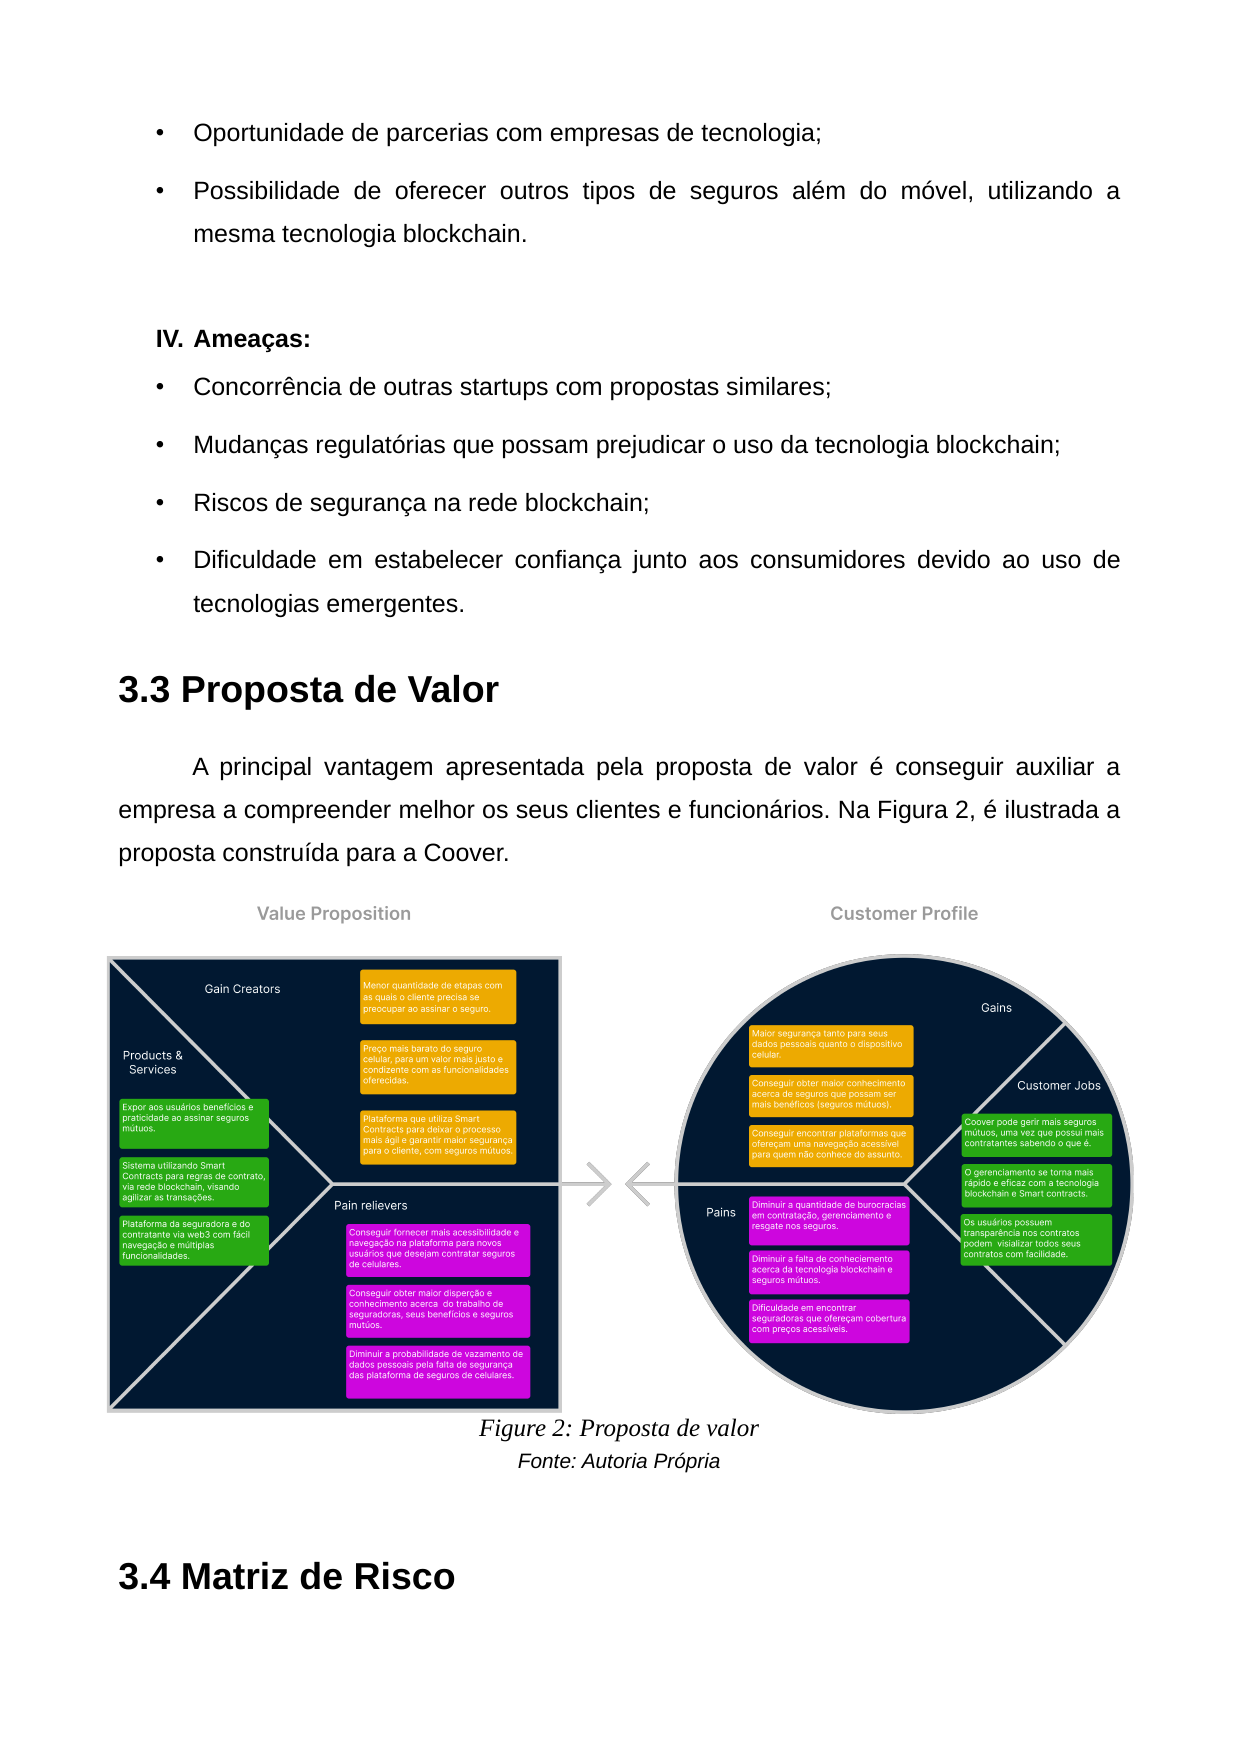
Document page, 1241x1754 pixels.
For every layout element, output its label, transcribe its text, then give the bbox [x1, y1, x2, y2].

list Concorrência de outras startups com propostas similares; [156, 372, 1122, 401]
subtitle 3.3 Proposta de Valor [118, 667, 1122, 710]
list Oportunidade de parcerias com empresas de tecnologia; [156, 118, 1122, 147]
list Riscos de segurança na rede blockchain; [156, 488, 1122, 517]
subtitle 3.4 Matriz de Risco [118, 1554, 1122, 1597]
list Mudanças regulatórias que possam prejudicar o uso da tecnologia blockchain; [156, 430, 1122, 459]
text Fonte: Autoria Própria [107, 1442, 1133, 1473]
text Figure 2: Proposta de valor [107, 903, 1133, 1442]
list Possibilidade de oferecer outros tipos de seguros além do móvel, utilizando a mesma tecnologia blockchain. [156, 176, 1122, 248]
text [107, 890, 1133, 903]
list Dificuldade em estabelecer confiança junto aos consumidores devido ao uso de tecnologias emergentes. [156, 546, 1122, 617]
text A principal vantagem apresentada pela proposta de valor é conseguir auxiliar a empresa a compreender melhor os seus clientes e funcionários. Na Figura 2, é ilustrada a proposta construída para a Coover. [118, 752, 1122, 867]
list Ameaças: [156, 324, 1122, 353]
